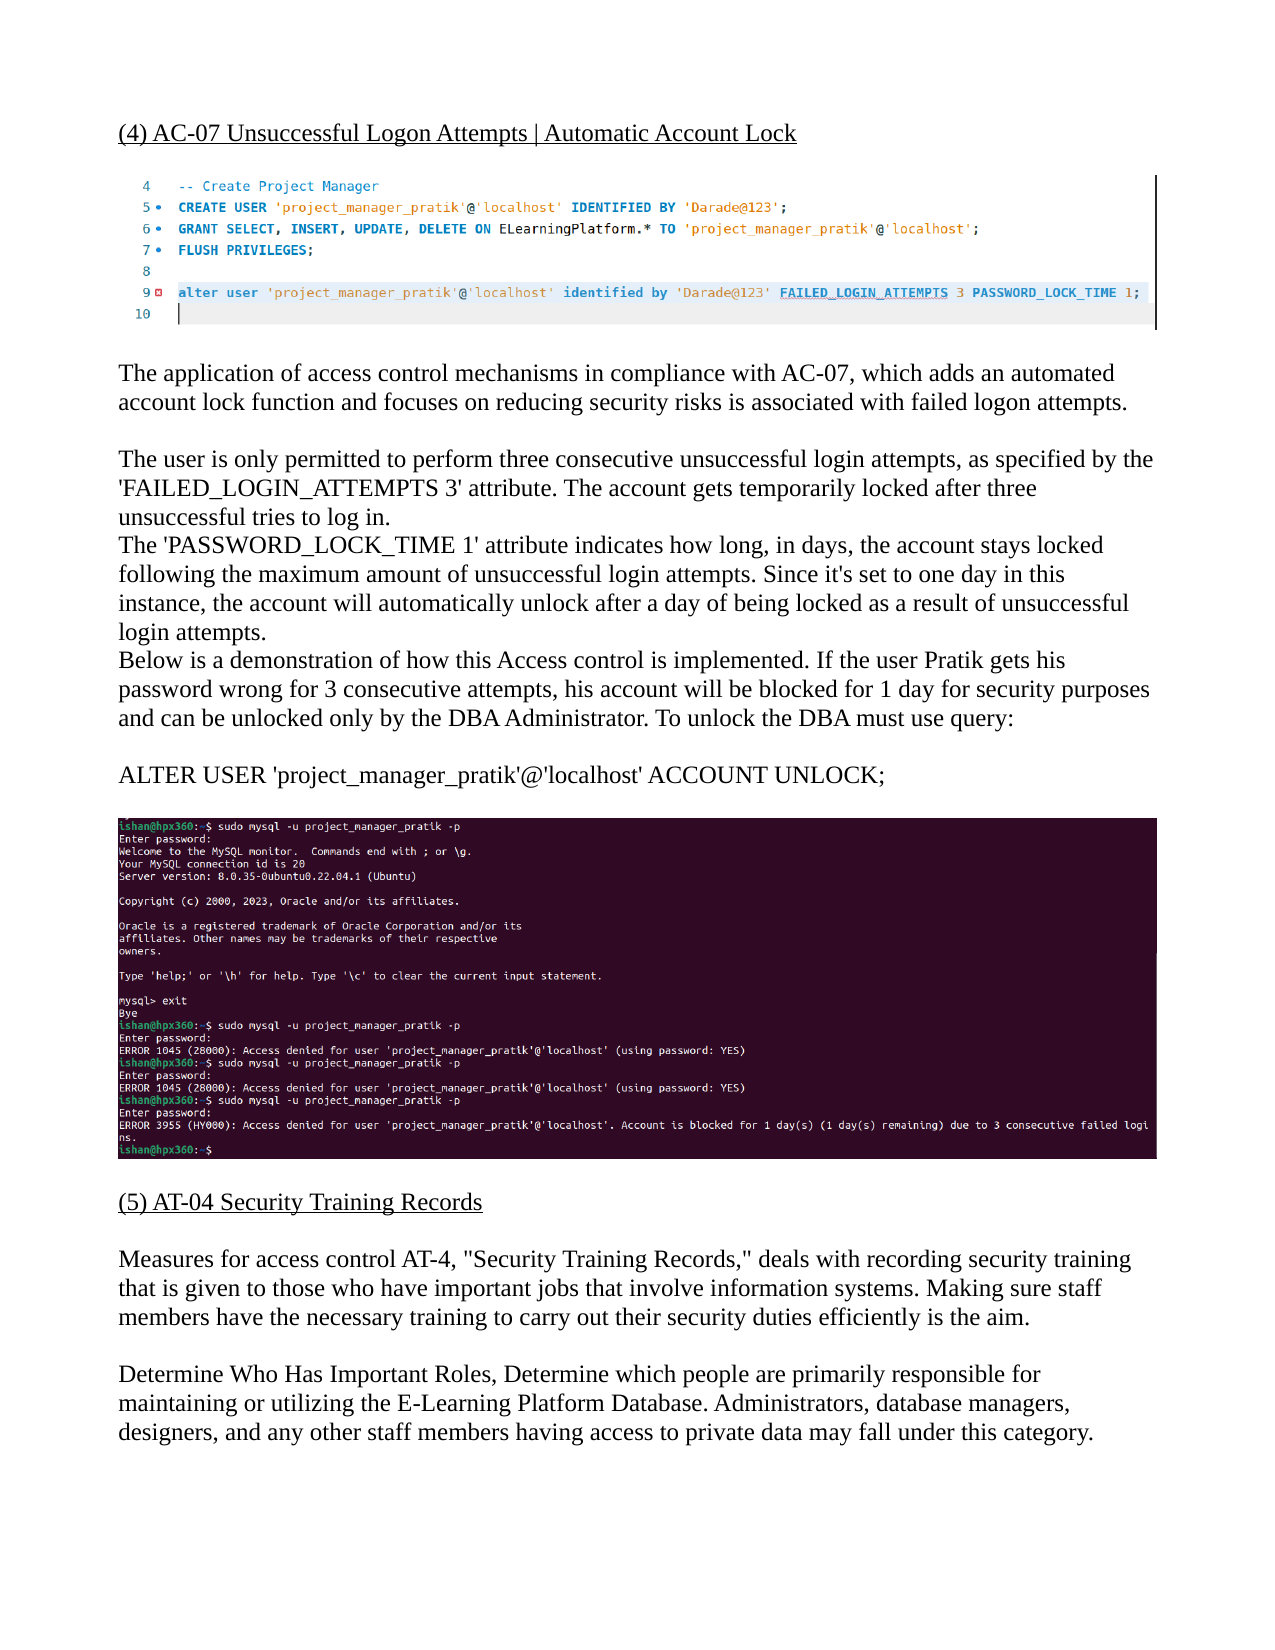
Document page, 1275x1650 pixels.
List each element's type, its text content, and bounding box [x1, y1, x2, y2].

text Below is a demonstration of how this Access control is implemented. If the user Pratik gets his password wrong for 3 consecutive attempts, his account will be blocked for 1 day for security purposes and can be unlocked only by the DBA Administrator. To unlock the DBA must use query: [118, 646, 1157, 732]
text The user is only permitted to perform three consecutive unsuccessful login attempts, as specified by the 'FAILED_LOGIN_ATTEMPTS 3' attribute. The account gets temporarily locked after three unsuccessful tries to log in. [118, 444, 1157, 531]
picture [118, 175, 1157, 330]
text Measures for access control AT-4, "Security Training Records," deals with recording security training that is given to those who have important jobs that involve information systems. Making sure staff members have the necessary training to carry out their security duties efficiently is the aim. [118, 1244, 1157, 1331]
text ALTER USER 'project_manager_pratik'@'localhost' ACCOUNT UNLOCK; [118, 761, 1157, 789]
picture [118, 818, 1157, 1159]
text Determine Who Has Important Roles, Determine which people are primarily responsible for maintaining or utilizing the E-Learning Platform Database. Administrators, database managers, designers, and any other staff members having access to private data may fall under this category. [118, 1359, 1157, 1446]
text (4) AC-07 Unsuccessful Logon Attempts | Automatic Account Lock [118, 118, 1157, 147]
text The 'PASSWORD_LOCK_TIME 1' attribute indicates how long, in days, the account stays locked following the maximum amount of unsuccessful login attempts. Since it's set to one day in this instance, the account will automatically unlock after a day of being locked as a result of unsuccessful login attempts. [118, 531, 1157, 646]
text The application of access control mechanisms in compliance with AC-07, which adds an automated account lock function and focuses on reducing security risks is associated with failed logon attempts. [118, 358, 1157, 416]
text (5) AT-04 Security Training Records [118, 1187, 1157, 1216]
